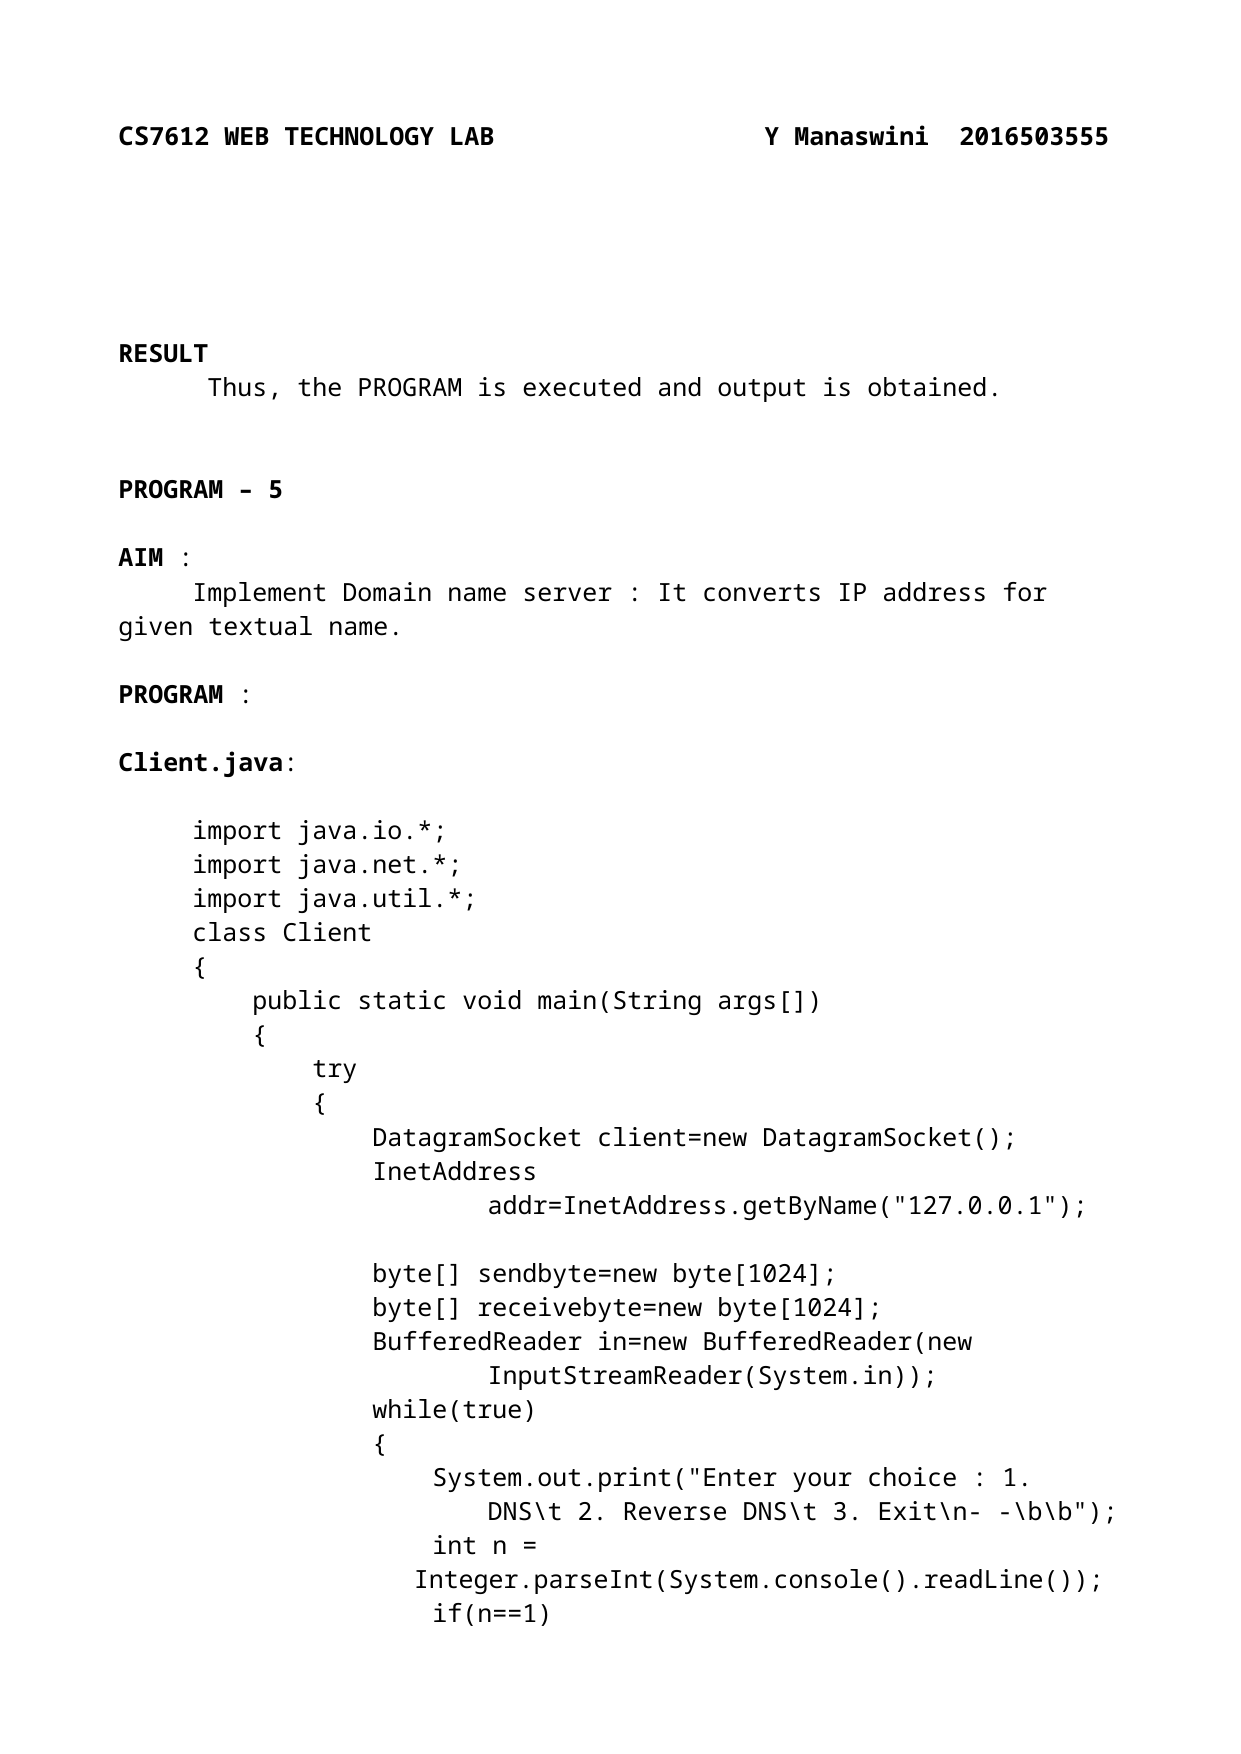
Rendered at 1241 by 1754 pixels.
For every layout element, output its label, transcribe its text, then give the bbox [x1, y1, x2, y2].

text try [192, 1051, 1122, 1085]
text PROGRAM : [118, 676, 1122, 710]
text int n = Integer.parseInt(System.console().readLine()); [192, 1528, 1122, 1596]
text AIM : [118, 540, 1122, 574]
text byte[] sendbyte=new byte[1024]; [192, 1255, 1122, 1289]
text { [192, 1085, 1122, 1119]
text DatagramSocket client=new DatagramSocket(); [192, 1119, 1122, 1153]
text { [192, 949, 1122, 983]
text InetAddress addr=InetAddress.getByName("127.0.0.1"); [192, 1153, 1122, 1221]
text import java.util.*; [192, 881, 1122, 915]
text { [192, 1426, 1122, 1460]
text import java.io.*; [192, 813, 1122, 847]
text while(true) [192, 1392, 1122, 1426]
text public static void main(String args[]) [192, 983, 1122, 1017]
text System.out.print("Enter your choice : 1. DNS\t 2. Reverse DNS\t 3. Exit\n- -\b\b"); [192, 1460, 1122, 1528]
text RESULT [118, 336, 1122, 370]
text Client.java: [118, 744, 1122, 778]
text { [192, 1017, 1122, 1051]
text Implement Domain name server : It converts IP address for given textual name. [118, 574, 1122, 642]
text Thus, the PROGRAM is executed and output is obtained. [118, 370, 1122, 404]
text BufferedReader in=new BufferedReader(new InputStreamReader(System.in)); [192, 1323, 1122, 1392]
text PROGRAM – 5 [118, 472, 1122, 506]
text byte[] receivebyte=new byte[1024]; [192, 1289, 1122, 1323]
text if(n==1) [192, 1596, 1122, 1630]
text class Client [192, 915, 1122, 949]
text import java.net.*; [192, 847, 1122, 881]
